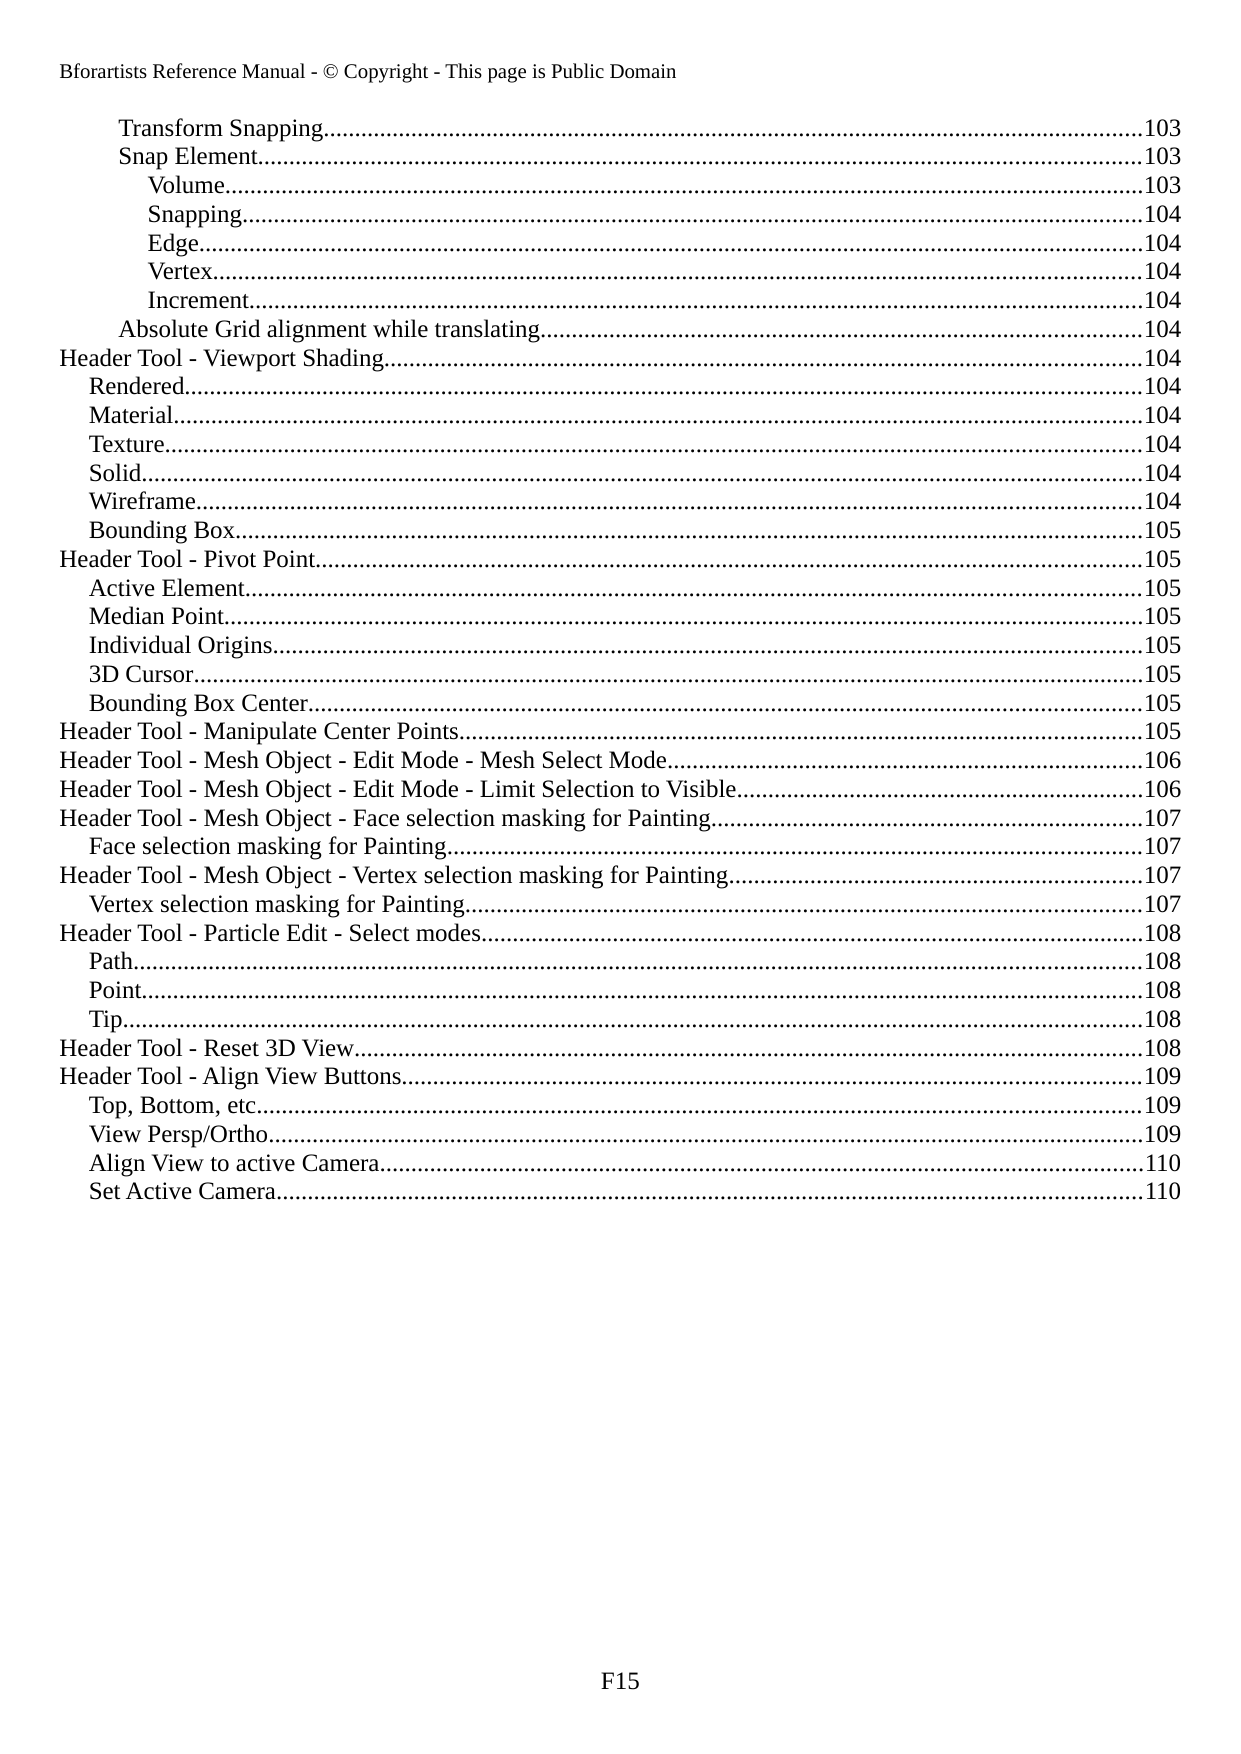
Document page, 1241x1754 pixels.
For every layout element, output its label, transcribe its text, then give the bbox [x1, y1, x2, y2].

text Bounding Box Center 105 [88, 688, 1181, 716]
text Header Tool - Viewport Shading 104 [59, 343, 1181, 371]
text Header Tool - Mesh Object - Edit Mode - Mesh Select Mode 106 [59, 745, 1181, 774]
text Header Tool - Mesh Object - Vertex selection masking for Painting 107 [59, 860, 1181, 889]
text 3D Cursor 105 [88, 659, 1181, 688]
text Path 108 [88, 946, 1181, 975]
text Header Tool - Align View Buttons 109 [59, 1061, 1181, 1090]
text Align View to active Camera 110 [88, 1148, 1181, 1176]
text Point 108 [88, 975, 1181, 1004]
text Snap Element 103 [118, 141, 1181, 170]
text Median Point 105 [88, 601, 1181, 630]
text Tip 108 [88, 1004, 1181, 1033]
text Edge 104 [147, 228, 1181, 256]
text Face selection masking for Painting 107 [88, 831, 1181, 860]
text Header Tool - Reset 3D View 108 [59, 1033, 1181, 1061]
text Vertex 104 [147, 256, 1181, 285]
text Increment 104 [147, 285, 1181, 314]
text Header Tool - Particle Edit - Select modes 108 [59, 918, 1181, 946]
text View Persp/Ortho 109 [88, 1119, 1181, 1148]
text Header Tool - Manipulate Center Points 105 [59, 716, 1181, 745]
text Material 104 [88, 400, 1181, 429]
text Header Tool - Mesh Object - Face selection masking for Painting 107 [59, 803, 1181, 831]
text Solid 104 [88, 458, 1181, 486]
text Bounding Box 105 [88, 515, 1181, 544]
text Top, Bottom, etc. 109 [88, 1090, 1181, 1119]
text Header Tool - Pivot Point 105 [59, 544, 1181, 573]
text Header Tool - Mesh Object - Edit Mode - Limit Selection to Visible 106 [59, 774, 1181, 803]
text Snapping 104 [147, 199, 1181, 228]
text Active Element 105 [88, 573, 1181, 601]
text Texture 104 [88, 429, 1181, 458]
text Individual Origins 105 [88, 630, 1181, 659]
text Set Active Camera 110 [88, 1176, 1181, 1205]
text Vertex selection masking for Painting 107 [88, 889, 1181, 918]
text Rendered 104 [88, 371, 1181, 400]
text Absolute Grid alignment while translating 104 [118, 314, 1181, 343]
text Transform Snapping 103 [118, 113, 1181, 141]
text Volume 103 [147, 170, 1181, 199]
text Wireframe 104 [88, 486, 1181, 515]
